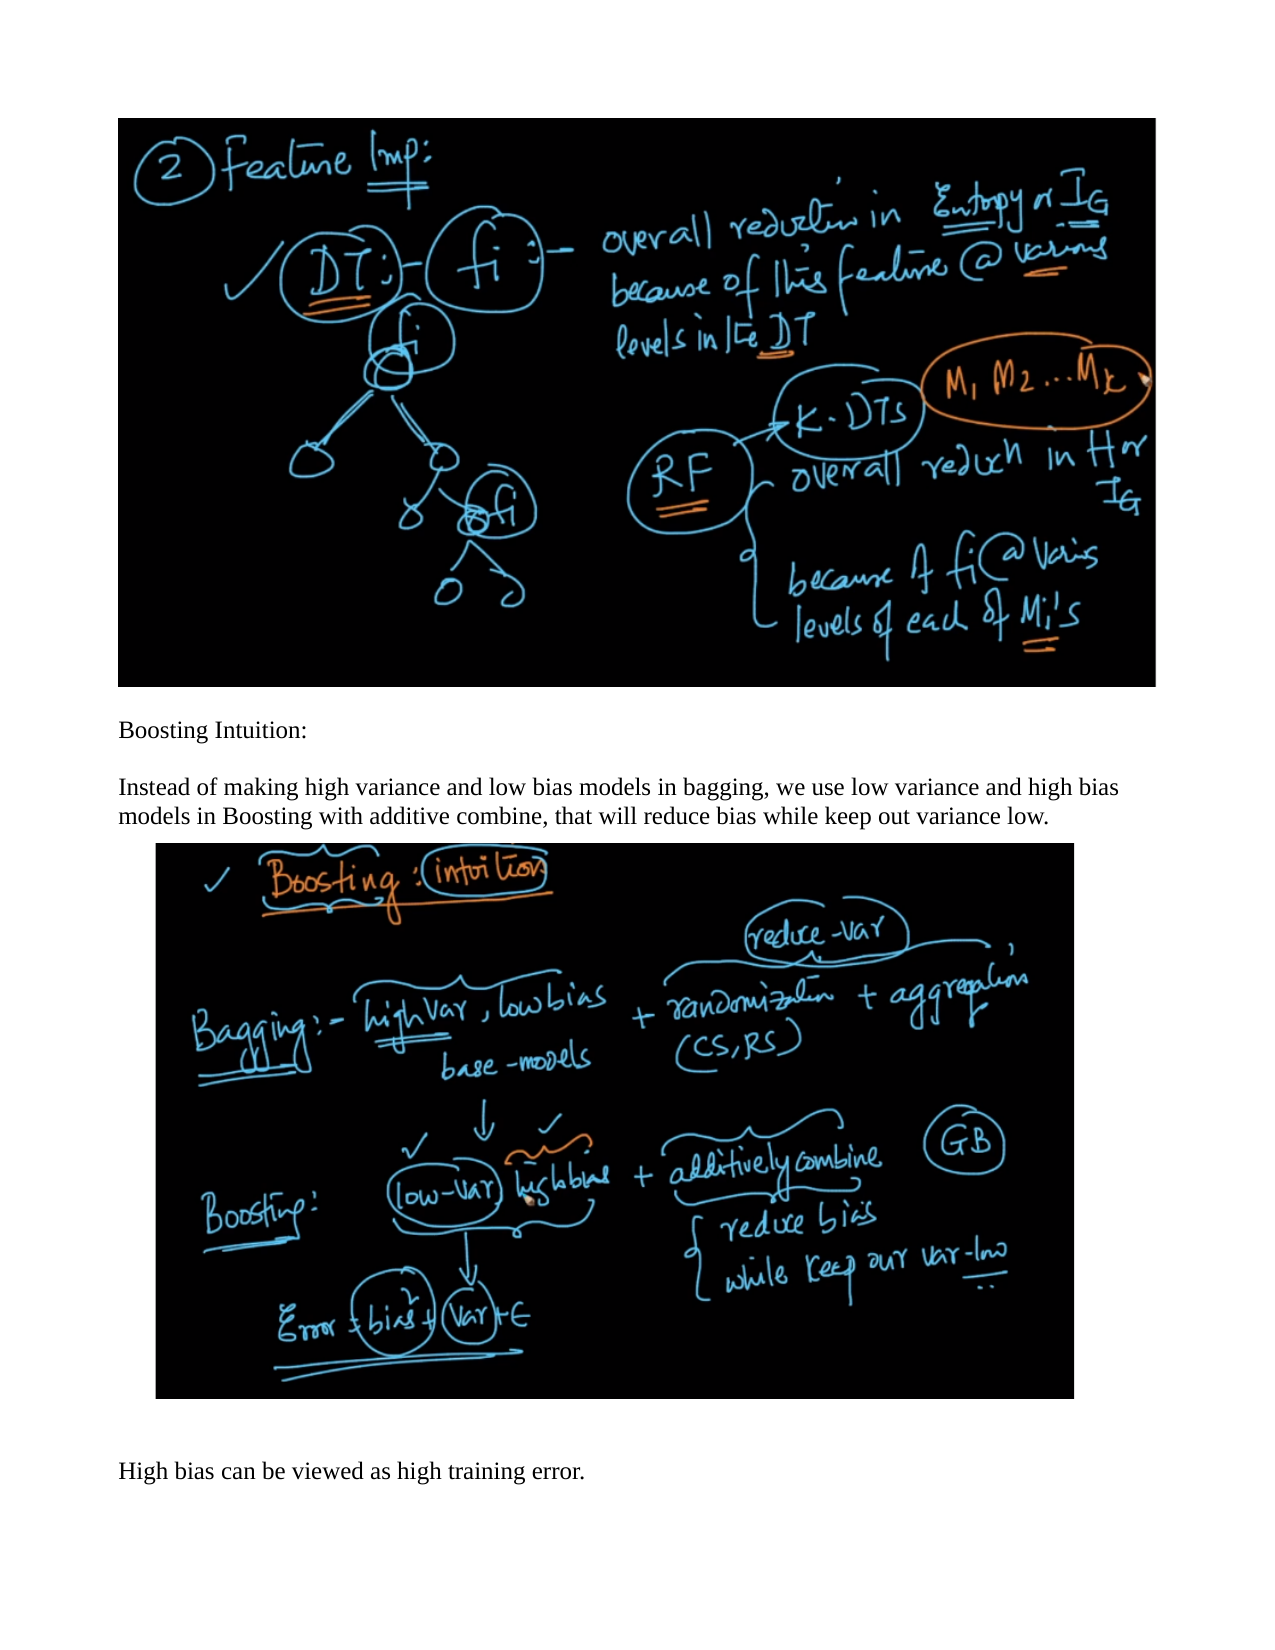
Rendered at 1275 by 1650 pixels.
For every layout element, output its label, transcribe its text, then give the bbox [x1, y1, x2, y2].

text High bias can be viewed as high training error. [118, 1456, 1157, 1485]
text Boosting Intuition: [118, 715, 1157, 744]
picture [118, 118, 1157, 687]
picture [155, 843, 1075, 1399]
text Instead of making high variance and low bias models in bagging, we use low variance and high bias models in Boosting with additive combine, that will reduce bias while keep out variance low. [118, 772, 1157, 830]
